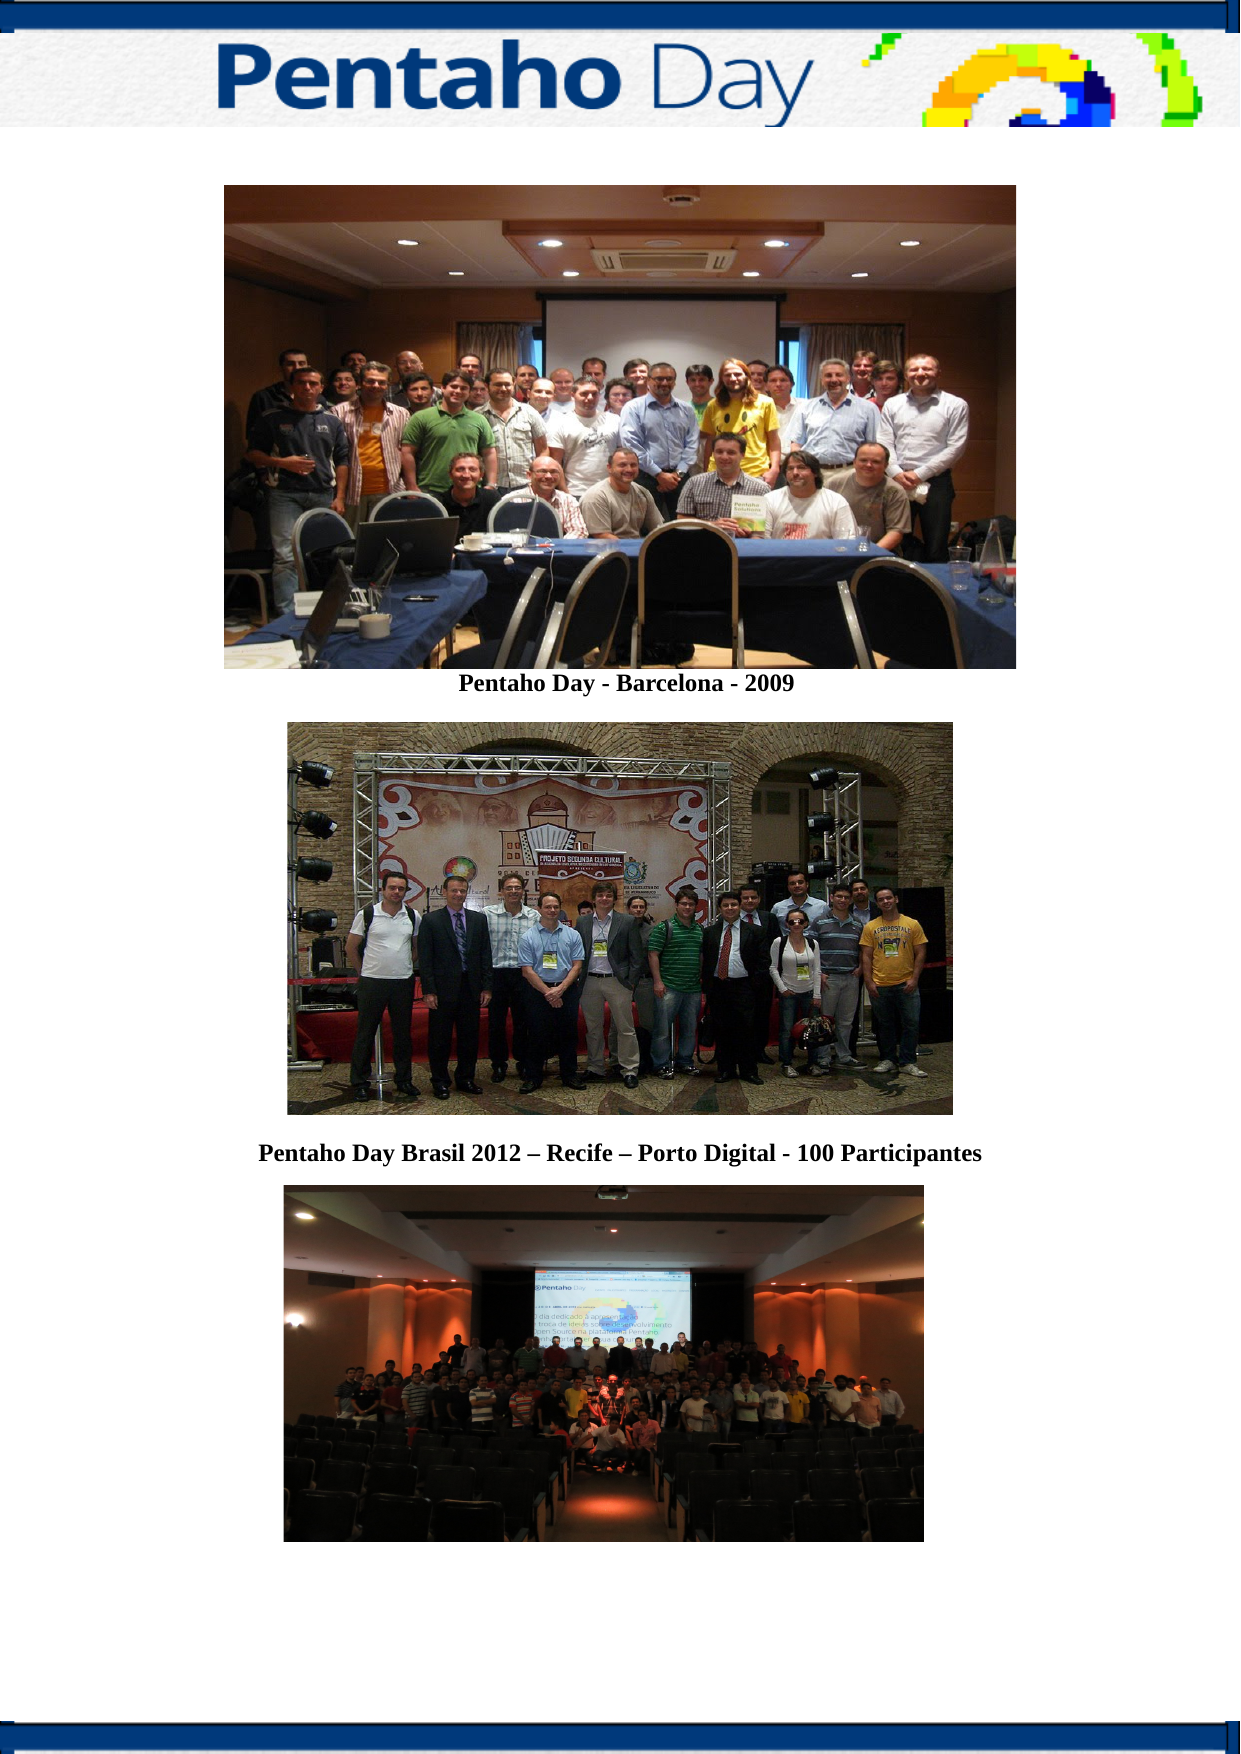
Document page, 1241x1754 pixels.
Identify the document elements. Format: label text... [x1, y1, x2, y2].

picture [224, 185, 1017, 669]
picture [0, 0, 1240, 127]
picture [287, 722, 953, 1115]
text Pentaho Day Brasil 2012 – Recife – Porto Digital - 100 Participantes [118, 1081, 1122, 1167]
text Pentaho Day - Barcelona - 2009 [118, 176, 1122, 697]
picture [0, 1721, 1240, 1754]
text [118, 1179, 1122, 1208]
picture [283, 1185, 924, 1542]
